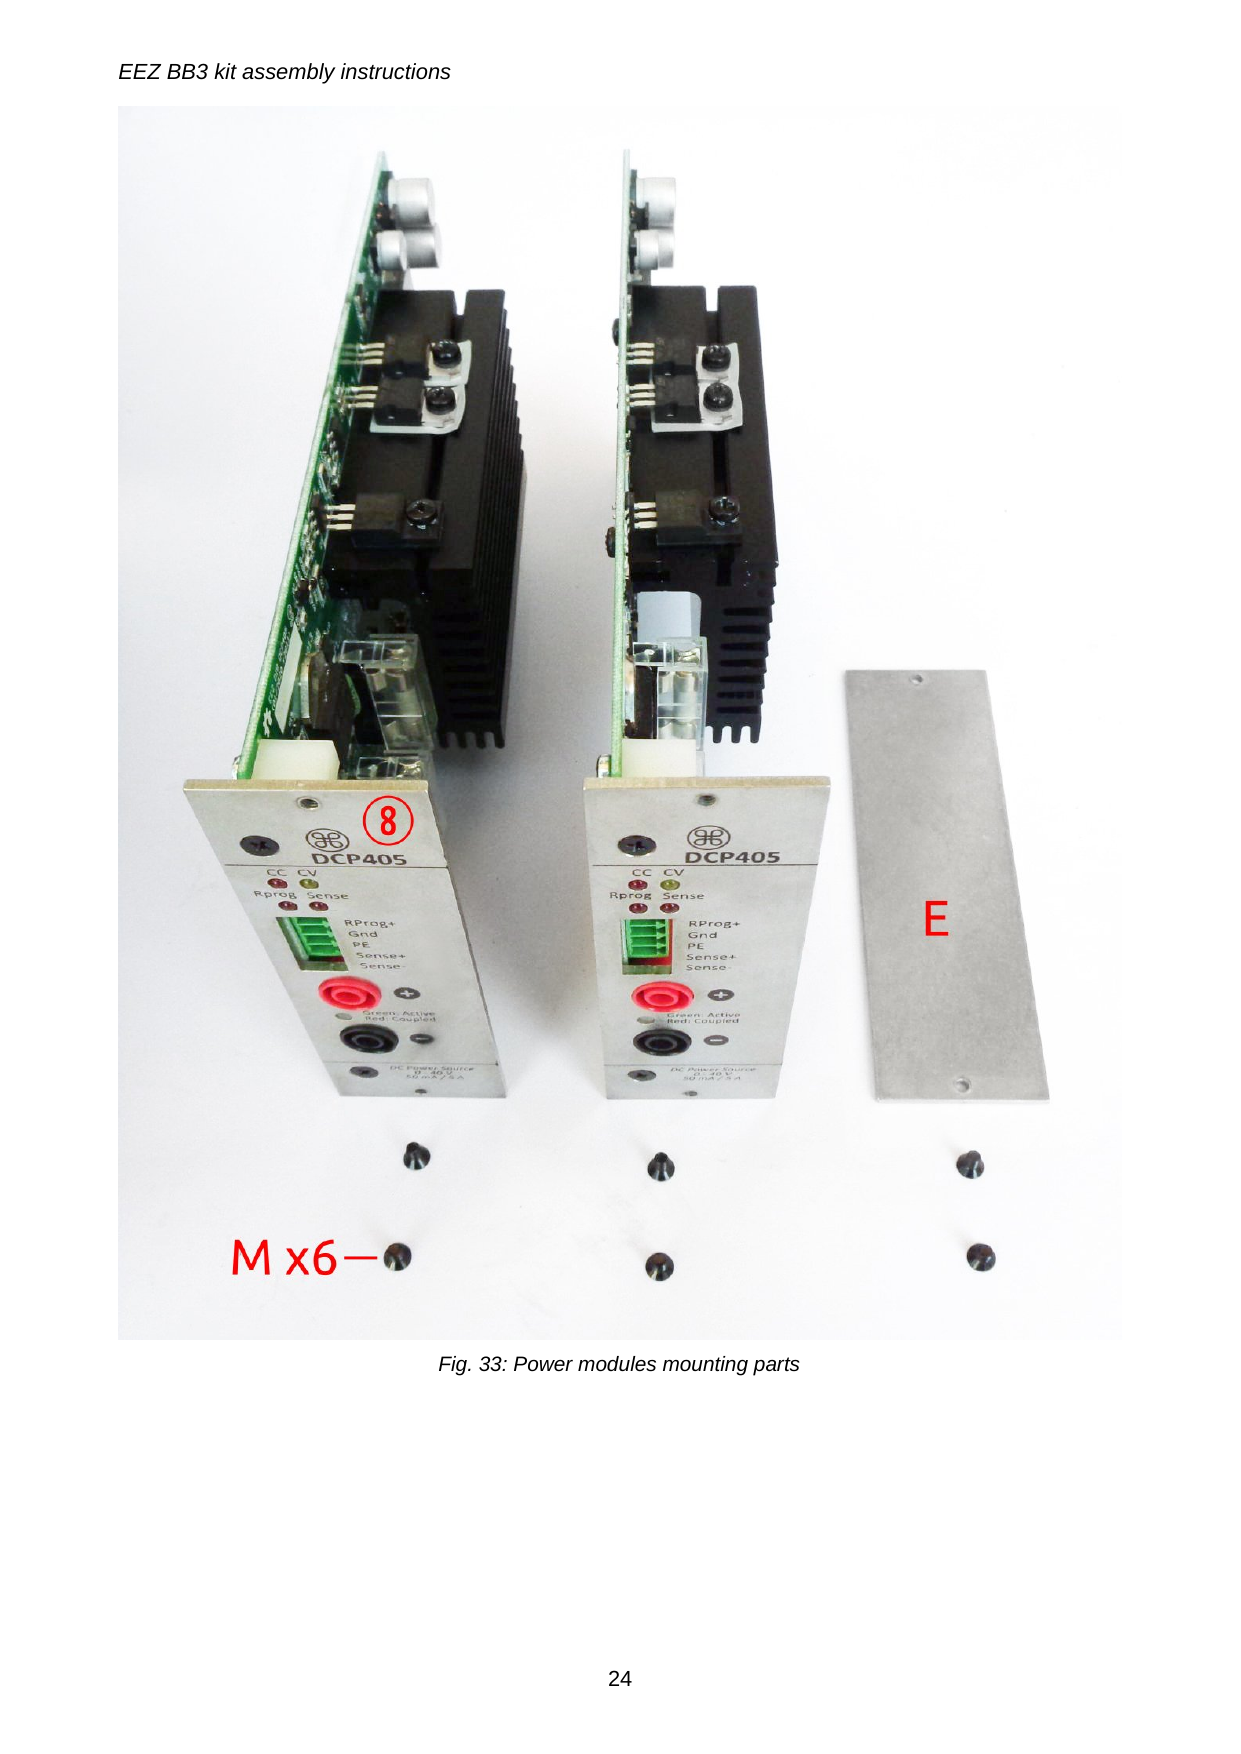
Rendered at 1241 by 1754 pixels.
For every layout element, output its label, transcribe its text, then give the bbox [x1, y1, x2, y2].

text Fig. 33: Power modules mounting parts [118, 1340, 1122, 1376]
picture [118, 106, 1123, 1340]
